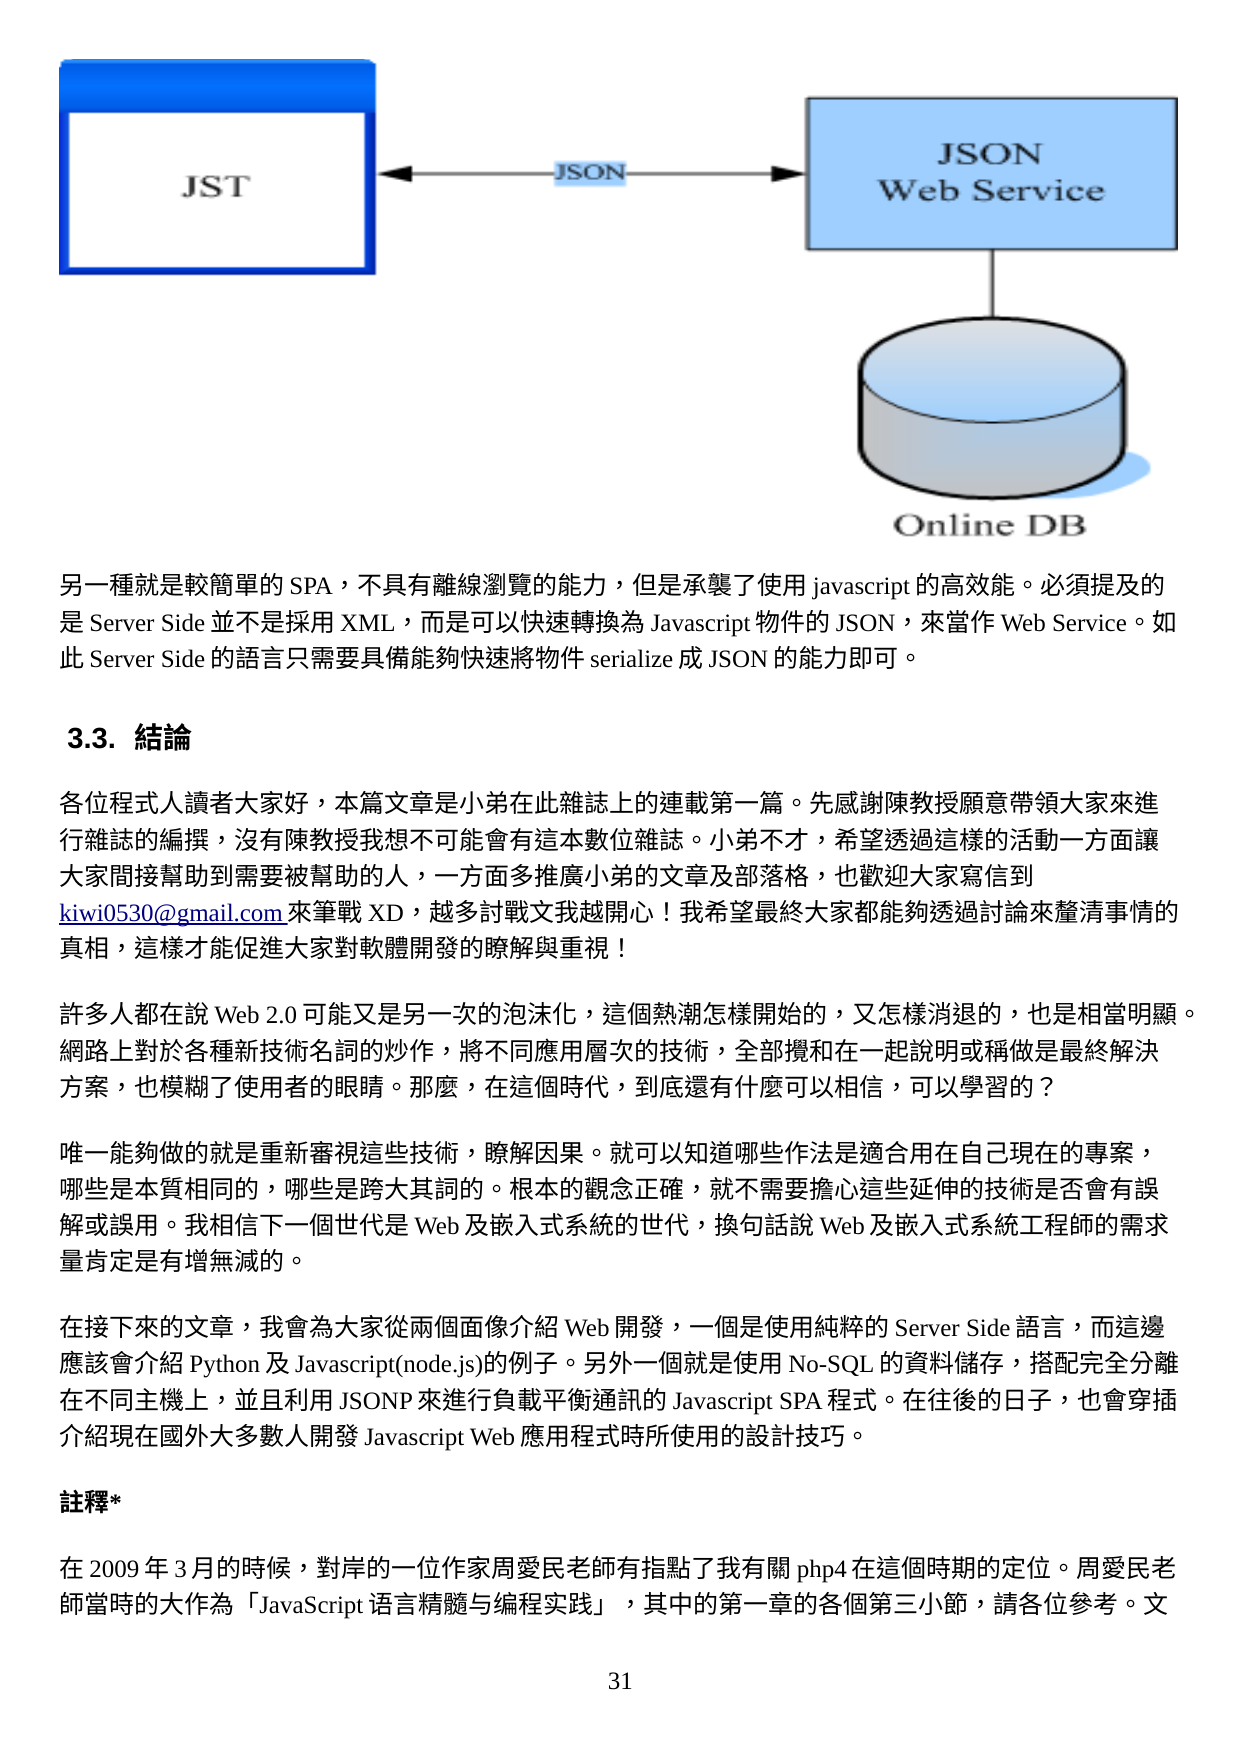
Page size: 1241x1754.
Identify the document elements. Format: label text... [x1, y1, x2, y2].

text 唯一能夠做的就是重新審視這些技術，瞭解因果。就可以知道哪些作法是適合用在自己現在的專案，哪些是本質相同的，哪些是跨大其詞的。根本的觀念正確，就不需要擔心這些延伸的技術是否會有誤解或誤用。我相信下一個世代是Web及嵌入式系統的世代，換句話說Web及嵌入式系統工程師的需求量肯定是有增無減的。 [59, 1133, 1181, 1278]
text 在接下來的文章，我會為大家從兩個面像介紹Web開發，一個是使用純粹的Server Side語言，而這邊應該會介紹Python及Javascript(node.js)的例子。另外一個就是使用No-SQL的資料儲存，搭配完全分離在不同主機上，並且利用JSONP來進行負載平衡通訊的Javascript SPA程式。在往後的日子，也會穿插介紹現在國外大多數人開發Javascript Web應用程式時所使用的設計技巧。 [59, 1308, 1181, 1453]
text 在2009年3月的時候，對岸的一位作家周愛民老師有指點了我有關php4在這個時期的定位。周愛民老師當時的大作為「JavaScript语言精髓与编程实践」，其中的第一章的各個第三小節，請各位參考。文 [59, 1548, 1181, 1621]
subtitle 結論 [59, 714, 1181, 757]
text 註釋* [59, 1482, 1181, 1518]
text 另一種就是較簡單的SPA，不具有離線瀏覽的能力，但是承襲了使用javascript的高效能。必須提及的是Server Side並不是採用XML，而是可以快速轉換為Javascript物件的JSON，來當作Web Service。如此Server Side的語言只需要具備能夠快速將物件serialize成JSON的能力即可。 [59, 566, 1181, 674]
text 許多人都在說Web 2.0可能又是另一次的泡沫化，這個熱潮怎樣開始的，又怎樣消退的，也是相當明顯。網路上對於各種新技術名詞的炒作，將不同應用層次的技術，全部攪和在一起說明或稱做是最終解決方案，也模糊了使用者的眼睛。那麼，在這個時代，到底還有什麼可以相信，可以學習的？ [59, 995, 1181, 1103]
text 各位程式人讀者大家好，本篇文章是小弟在此雜誌上的連載第一篇。先感謝陳教授願意帶領大家來進行雜誌的編撰，沒有陳教授我想不可能會有這本數位雜誌。小弟不才，希望透過這樣的活動一方面讓大家間接幫助到需要被幫助的人，一方面多推廣小弟的文章及部落格，也歡迎大家寫信到kiwi0530@gmail.com來筆戰XD，越多討戰文我越開心！我希望最終大家都能夠透過討論來釐清事情的真相，這樣才能促進大家對軟體開發的瞭解與重視！ [59, 784, 1181, 965]
picture [59, 59, 1178, 546]
